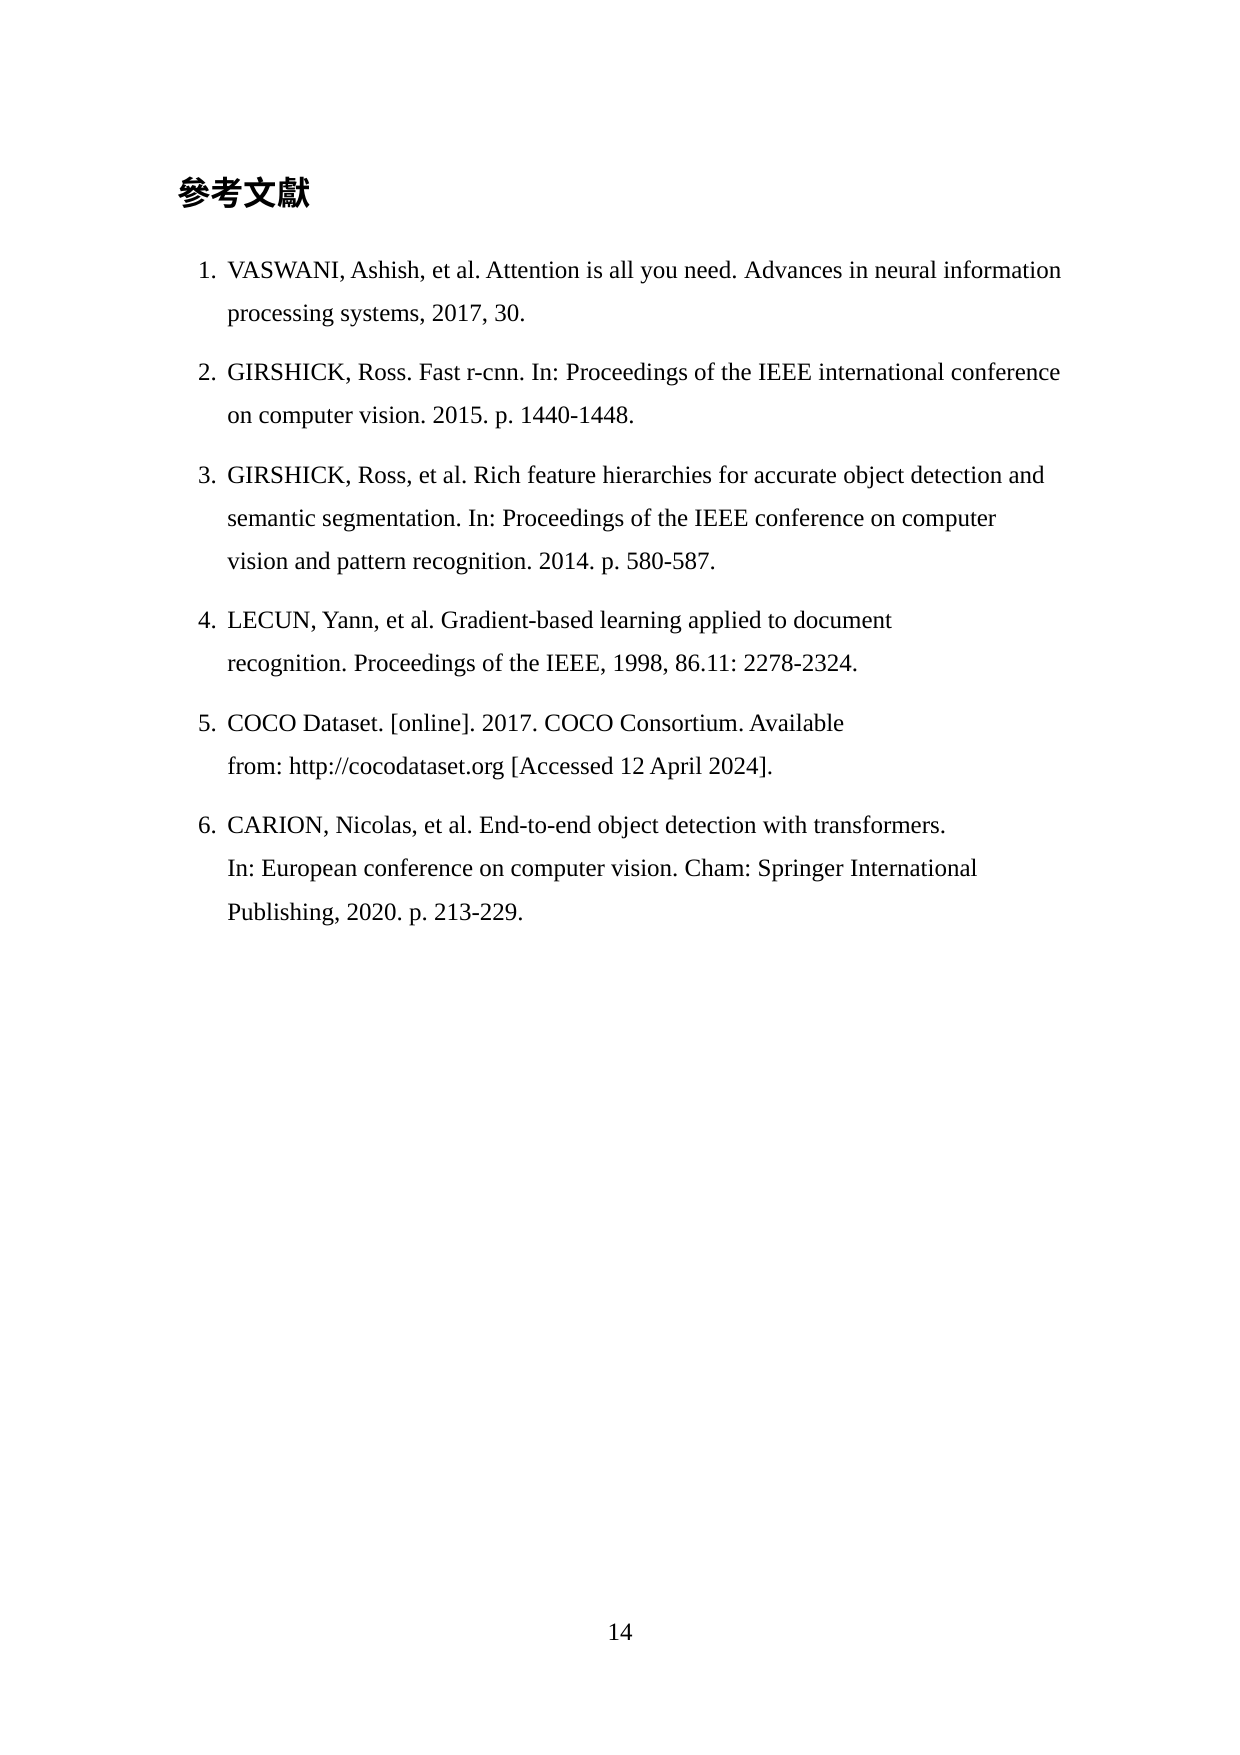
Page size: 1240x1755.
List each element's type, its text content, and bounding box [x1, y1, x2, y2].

list COCO Dataset. [online]. 2017. COCO Consortium. Available from: http://cocodataset.org [Accessed 12 April 2024]. [198, 708, 1062, 780]
list CARION, Nicolas, et al. End-to-end object detection with transformers. In: European conference on computer vision. Cham: Springer International Publishing, 2020. p. 213-229. [198, 810, 1062, 925]
list LECUN, Yann, et al. Gradient-based learning applied to document recognition. Proceedings of the IEEE, 1998, 86.11: 2278-2324. [198, 605, 1062, 677]
list GIRSHICK, Ross. Fast r-cnn. In: Proceedings of the IEEE international conference on computer vision. 2015. p. 1440-1448. [198, 357, 1062, 429]
list GIRSHICK, Ross, et al. Rich feature hierarchies for accurate object detection and semantic segmentation. In: Proceedings of the IEEE conference on computer vision and pattern recognition. 2014. p. 580-587. [198, 460, 1062, 575]
list VASWANI, Ashish, et al. Attention is all you need. Advances in neural information processing systems, 2017, 30. [198, 255, 1062, 327]
subtitle 參考文獻 [177, 166, 1062, 214]
